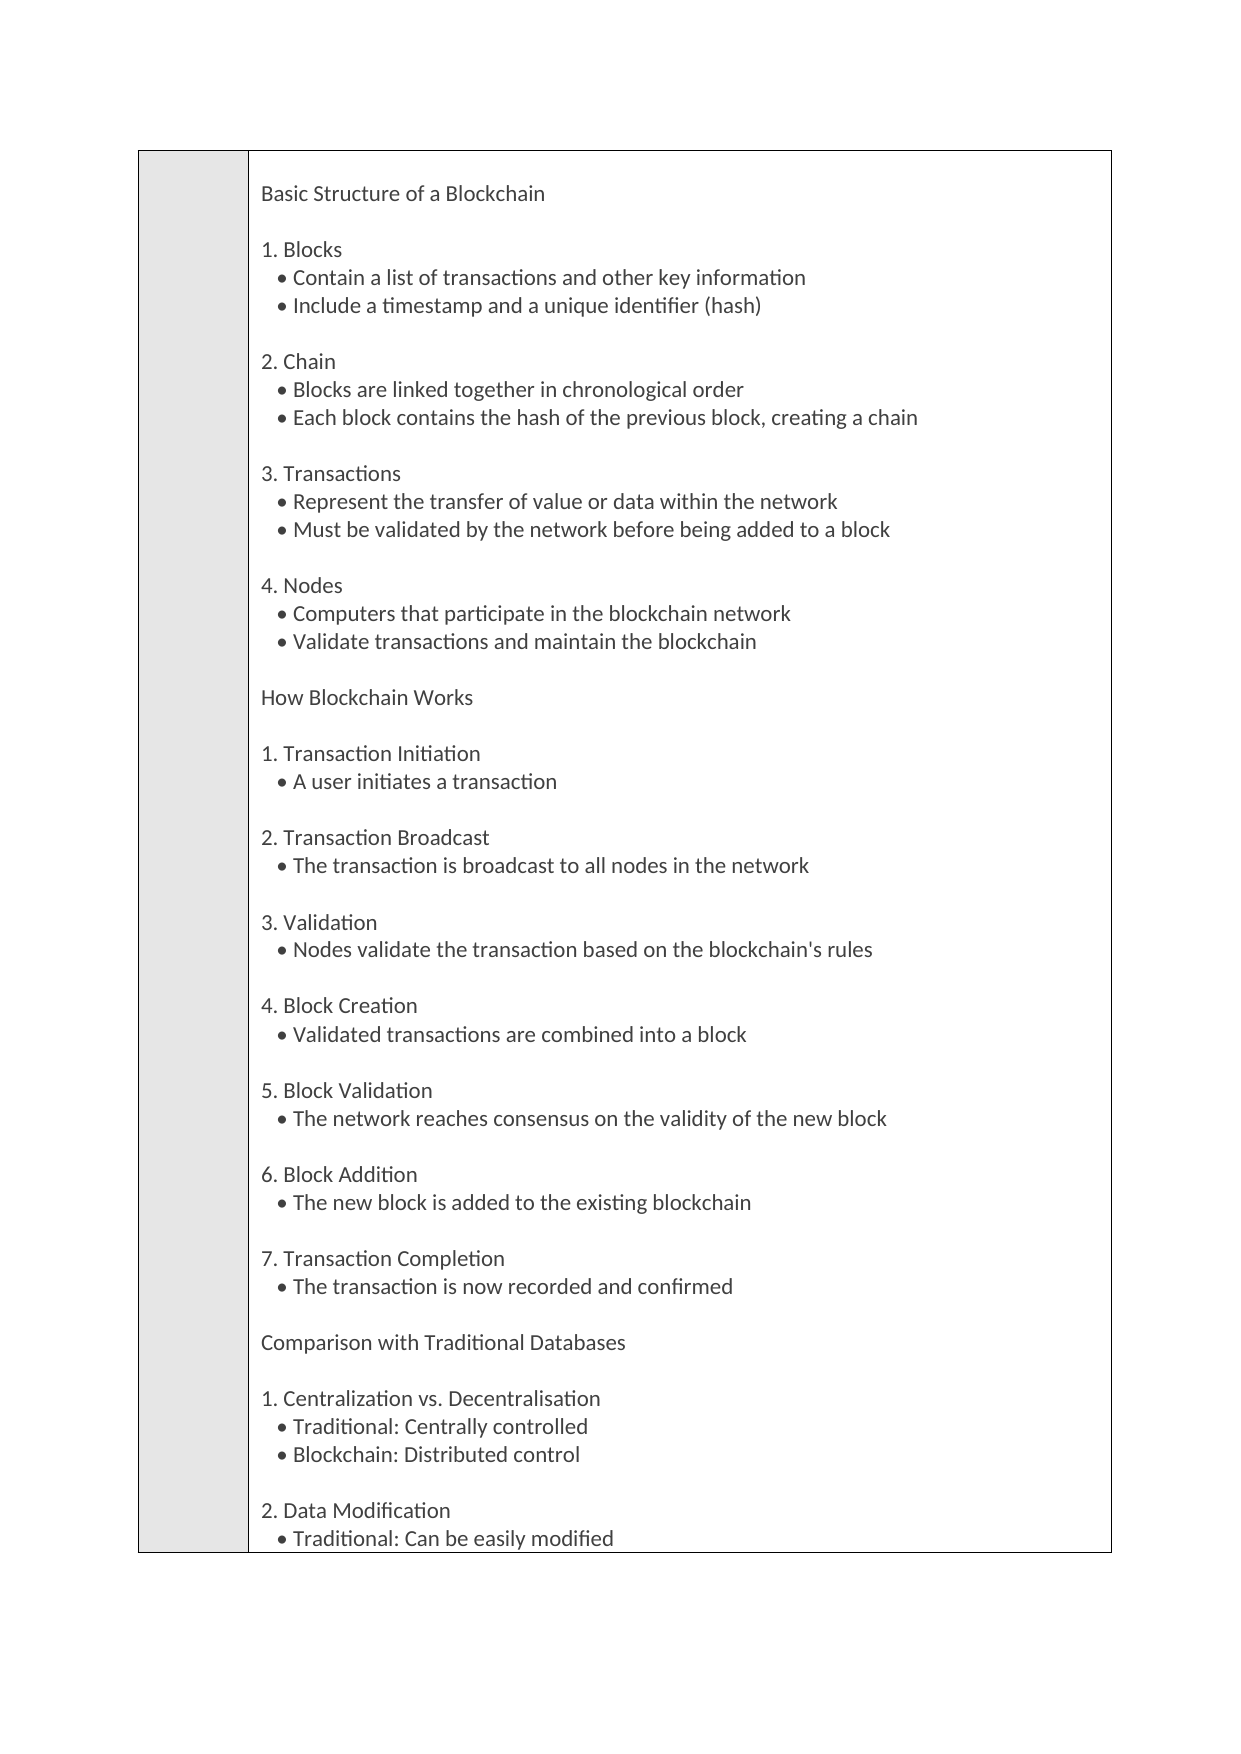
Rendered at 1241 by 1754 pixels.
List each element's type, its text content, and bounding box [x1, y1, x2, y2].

table_cell [139, 151, 248, 1552]
table_cell Basic Structure of a Blockchain 1. Blocks • Contain a list of transactions and other key information • Include a timestamp and a unique identifier (hash) 2. Chain • Blocks are linked together in chronological order • Each block contains the hash of the previous block, creating a chain 3. Transactions • Represent the transfer of value or data within the network • Must be validated by the network before being added to a block 4. Nodes • Computers that participate in the blockchain network • Validate transactions and maintain the blockchain How Blockchain Works 1. Transaction Initiation • A user initiates a transaction 2. Transaction Broadcast • The transaction is broadcast to all nodes in the network 3. Validation • Nodes validate the transaction based on the blockchain's rules 4. Block Creation • Validated transactions are combined into a block 5. Block Validation • The network reaches consensus on the validity of the new block 6. Block Addition • The new block is added to the existing blockchain 7. Transaction Completion • The transaction is now recorded and confirmed Comparison with Traditional Databases 1. Centralization vs. Decentralisation • Traditional: Centrally controlled • Blockchain: Distributed control 2. Data Modification • Traditional: Can be easily modified [249, 151, 1111, 1552]
